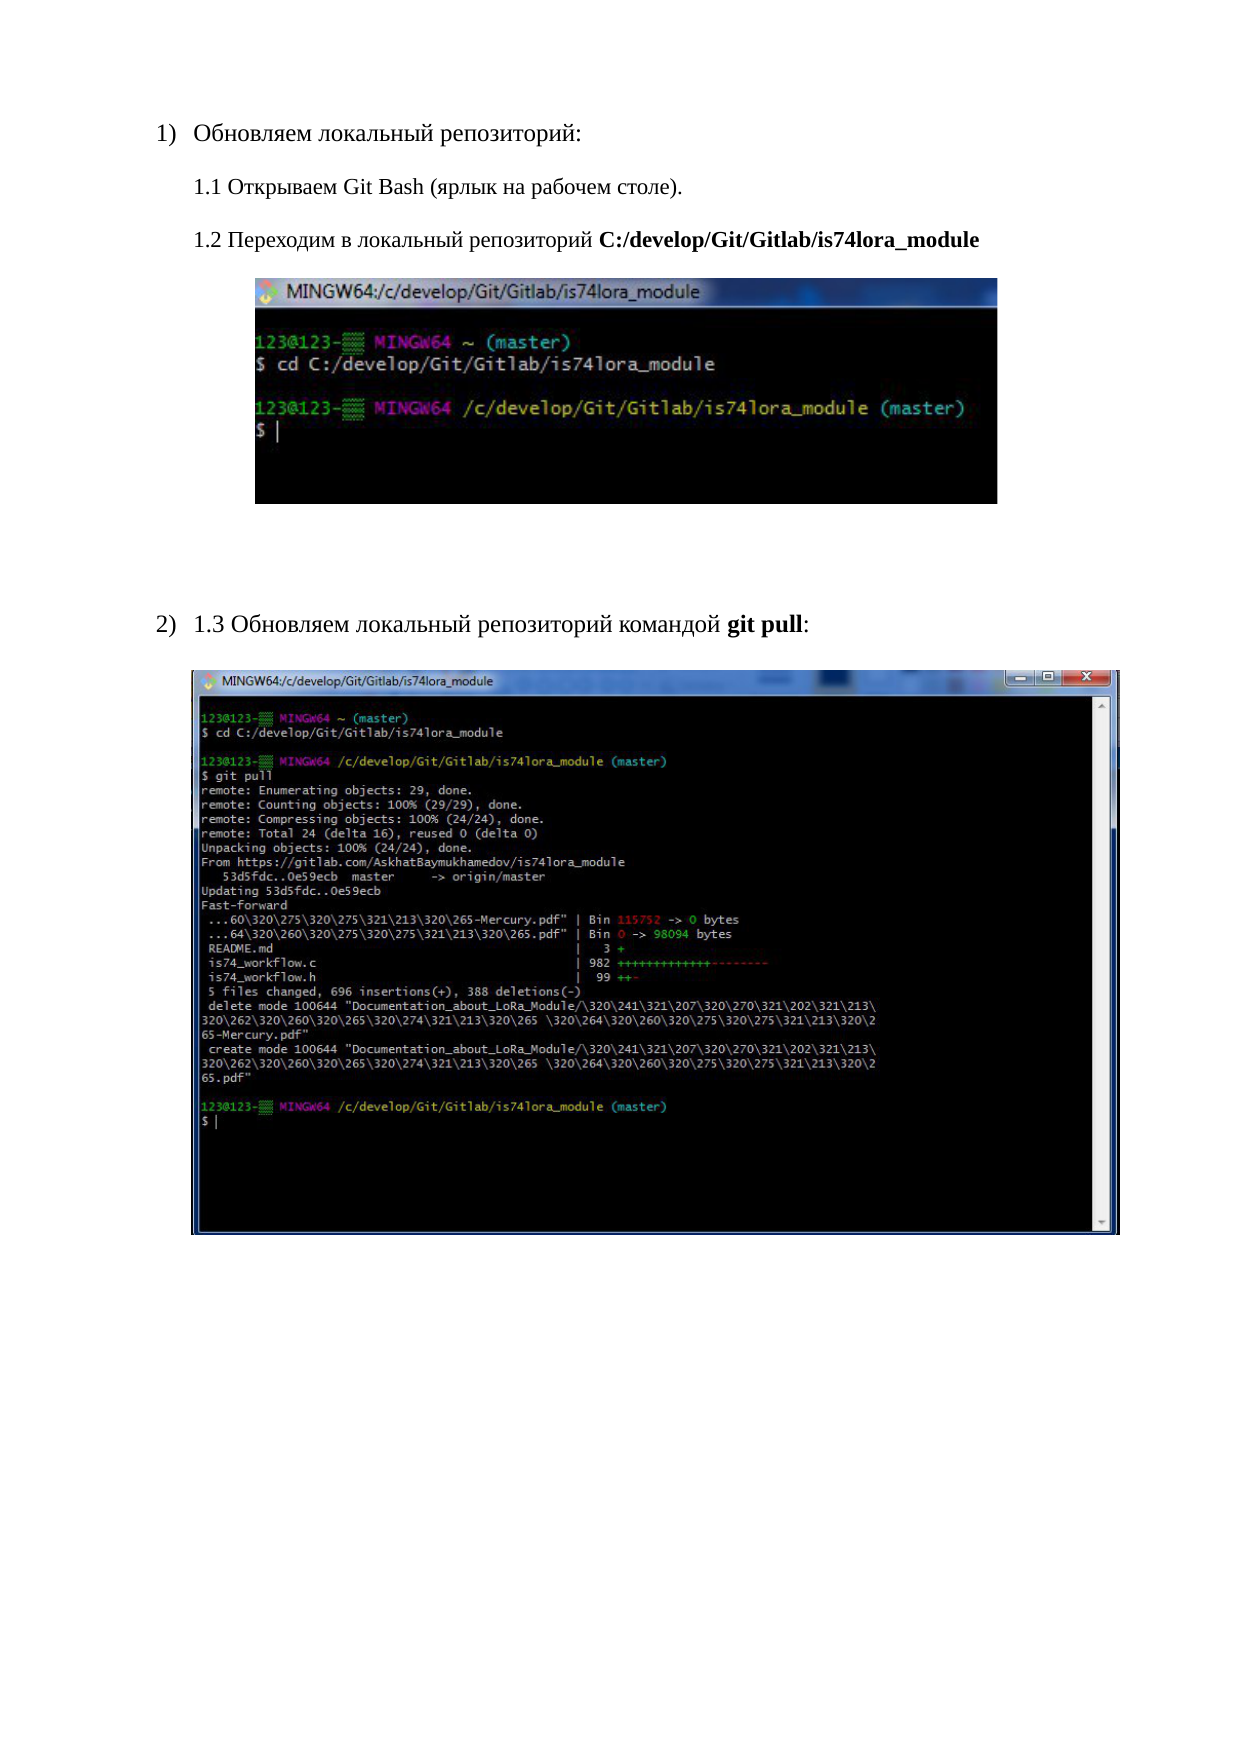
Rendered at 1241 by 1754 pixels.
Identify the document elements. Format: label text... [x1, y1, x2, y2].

list Обновляем локальный репозиторий: [156, 118, 1122, 147]
list 1.1 Открываем Git Bash (ярлык на рабочем столе). [156, 173, 1122, 199]
picture [191, 670, 1120, 1235]
list 1.2 Переходим в локальный репозиторий C:/develop/Git/Gitlab/is74lora_module [156, 226, 1122, 252]
list 1.3 Обновляем локальный репозиторий командой git pull: [156, 609, 1122, 637]
picture [255, 278, 998, 504]
